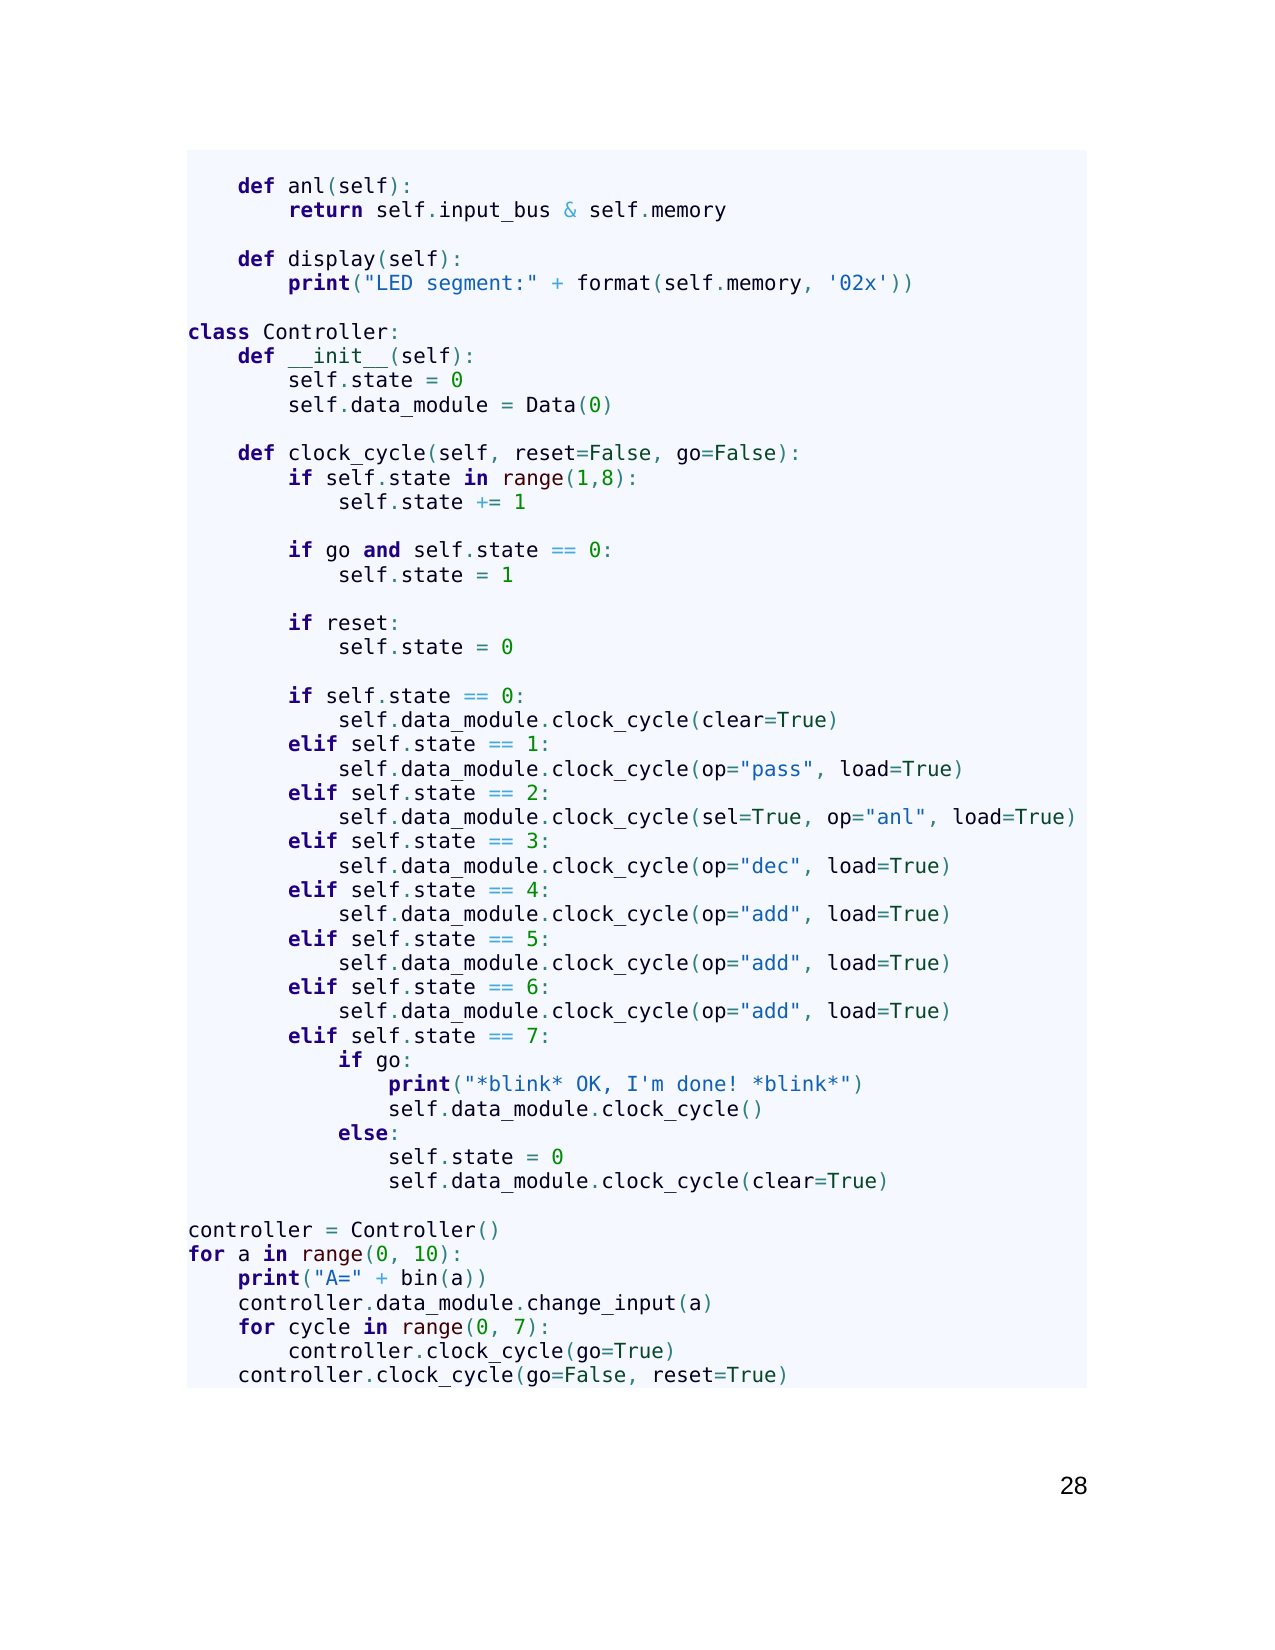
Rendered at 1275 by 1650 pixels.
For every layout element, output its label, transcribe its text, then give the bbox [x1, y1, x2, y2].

text def display(self): [187, 247, 1087, 271]
text print("LED segment:" + format(self.memory, '02x')) [187, 271, 1087, 296]
text def __init__(self): [187, 344, 1087, 368]
text class Controller: [187, 320, 1087, 344]
text if self.state in range(1,8): [187, 466, 1087, 490]
text if reset: [187, 611, 1087, 635]
text elif self.state == 5: [187, 927, 1087, 951]
text elif self.state == 6: [187, 975, 1087, 999]
text print("*blink* OK, I'm done! *blink*") [187, 1072, 1087, 1097]
text self.data_module.clock_cycle(op="add", load=True) [187, 951, 1087, 975]
text self.data_module.clock_cycle(clear=True) [187, 708, 1087, 732]
text elif self.state == 1: [187, 732, 1087, 757]
text return self.input_bus & self.memory [187, 198, 1087, 223]
text controller.clock_cycle(go=False, reset=True) [187, 1363, 1087, 1388]
text self.state = 0 [187, 1145, 1087, 1169]
text self.data_module.clock_cycle(clear=True) [187, 1169, 1087, 1194]
text for a in range(0, 10): [187, 1242, 1087, 1266]
text self.data_module.clock_cycle() [187, 1097, 1087, 1121]
text controller.clock_cycle(go=True) [187, 1339, 1087, 1363]
text elif self.state == 4: [187, 878, 1087, 902]
text controller.data_module.change_input(a) [187, 1291, 1087, 1315]
text else: [187, 1121, 1087, 1145]
text for cycle in range(0, 7): [187, 1315, 1087, 1339]
text elif self.state == 2: [187, 781, 1087, 805]
text self.state = 0 [187, 635, 1087, 660]
text self.state = 1 [187, 563, 1087, 587]
text self.state = 0 [187, 368, 1087, 393]
text print("A=" + bin(a)) [187, 1266, 1087, 1291]
text self.data_module.clock_cycle(op="add", load=True) [187, 999, 1087, 1024]
text self.state += 1 [187, 490, 1087, 514]
text if go and self.state == 0: [187, 538, 1087, 563]
text def anl(self): [187, 174, 1087, 198]
text def clock_cycle(self, reset=False, go=False): [187, 441, 1087, 466]
text self.data_module = Data(0) [187, 393, 1087, 417]
text controller = Controller() [187, 1218, 1087, 1242]
text if self.state == 0: [187, 684, 1087, 708]
text elif self.state == 7: [187, 1024, 1087, 1048]
text elif self.state == 3: [187, 829, 1087, 854]
text self.data_module.clock_cycle(op="dec", load=True) [187, 854, 1087, 878]
text if go: [187, 1048, 1087, 1072]
text self.data_module.clock_cycle(op="pass", load=True) [187, 757, 1087, 781]
text self.data_module.clock_cycle(op="add", load=True) [187, 902, 1087, 927]
text self.data_module.clock_cycle(sel=True, op="anl", load=True) [187, 805, 1087, 829]
